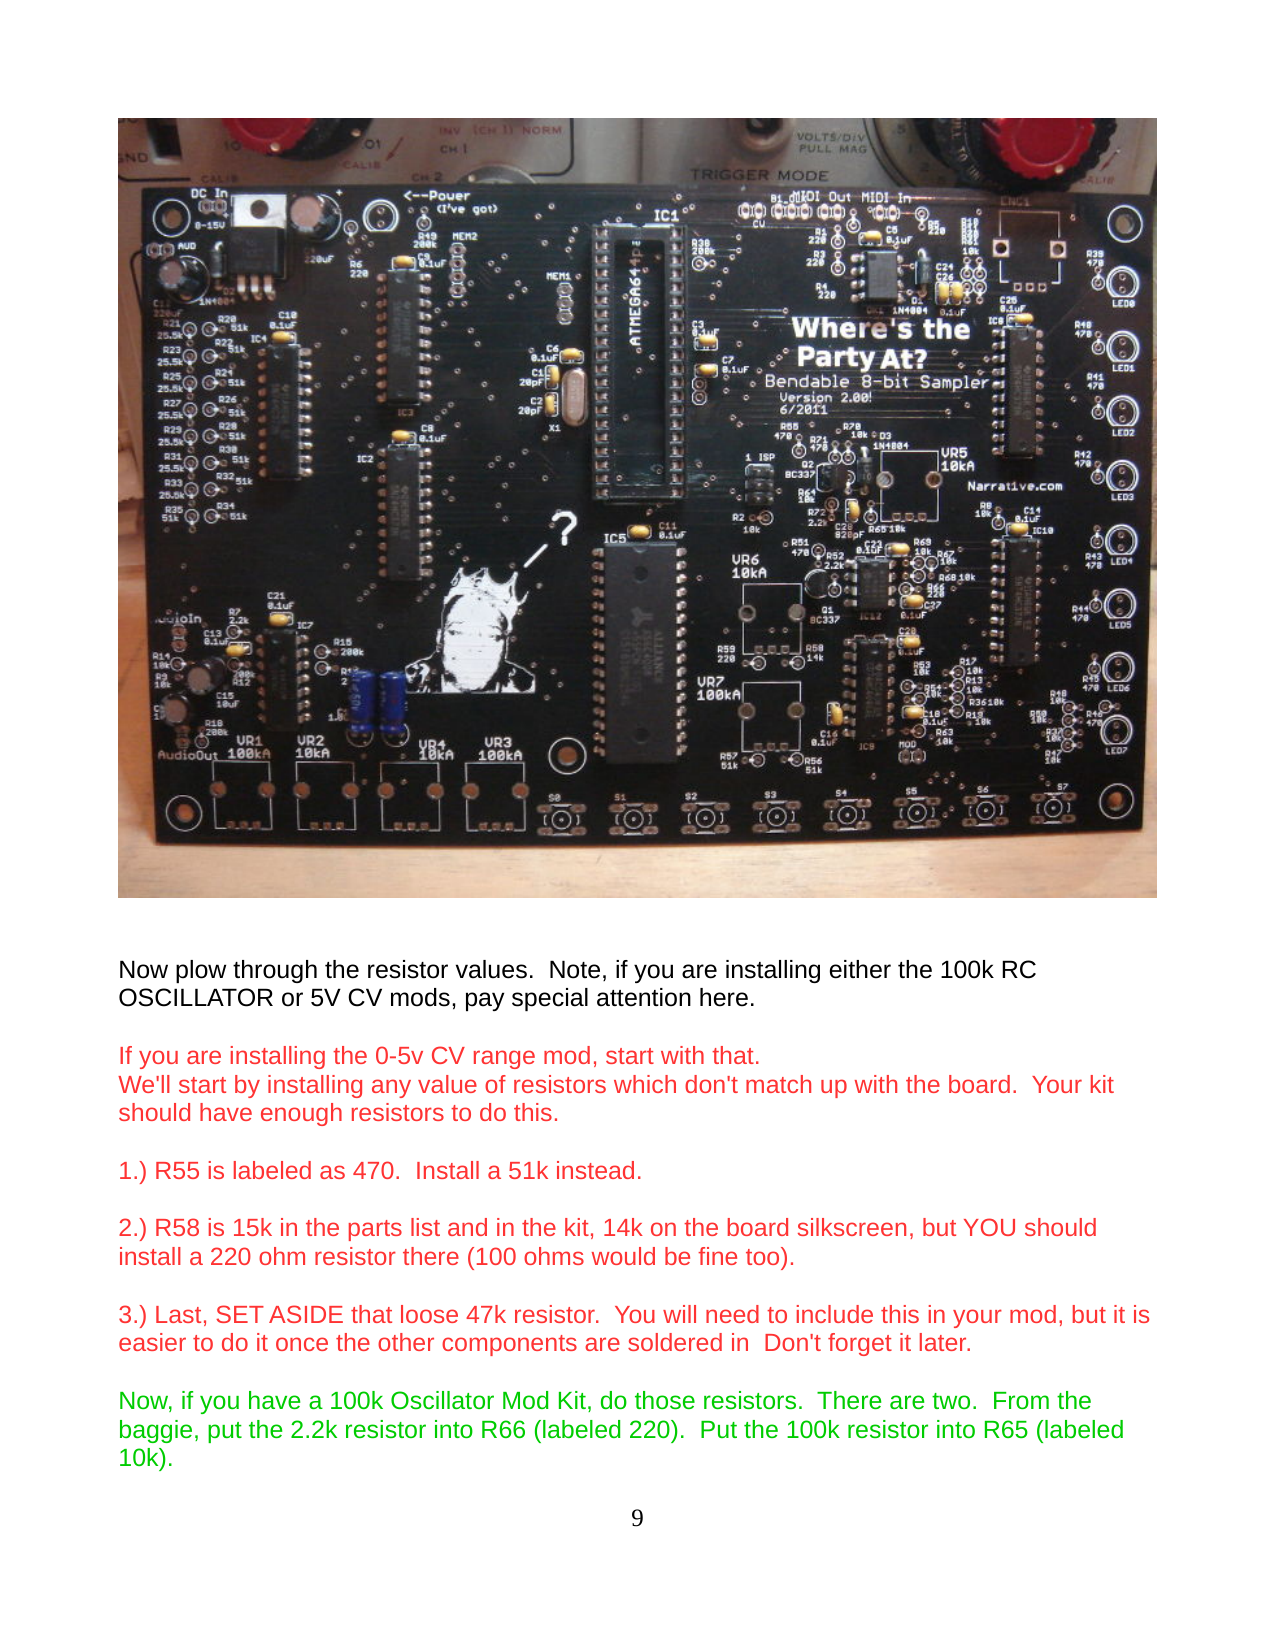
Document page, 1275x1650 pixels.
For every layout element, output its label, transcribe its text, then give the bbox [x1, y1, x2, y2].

text 2.) R58 is 15k in the parts list and in the kit, 14k on the board silkscreen, but YOU should install a 220 ohm resistor there (100 ohms would be fine too). [118, 1213, 1157, 1271]
text 1.) R55 is labeled as 470. Install a 51k instead. [118, 1156, 1157, 1185]
text Now plow through the resistor values. Note, if you are installing either the 100k RC OSCILLATOR or 5V CV mods, pay special attention here. [118, 955, 1157, 1012]
picture [118, 118, 1157, 898]
text If you are installing the 0-5v CV range mod, start with that. [118, 1041, 1157, 1070]
text 3.) Last, SET ASIDE that loose 47k resistor. You will need to include this in your mod, but it is easier to do it once the other components are soldered in Don't forget it later. [118, 1300, 1157, 1357]
text We'll start by installing any value of resistors which don't match up with the board. Your kit should have enough resistors to do this. [118, 1070, 1157, 1127]
text Now, if you have a 100k Oscillator Mod Kit, do those resistors. There are two. From the baggie, put the 2.2k resistor into R66 (labeled 220). Put the 100k resistor into R65 (labeled 10k). [118, 1386, 1157, 1472]
